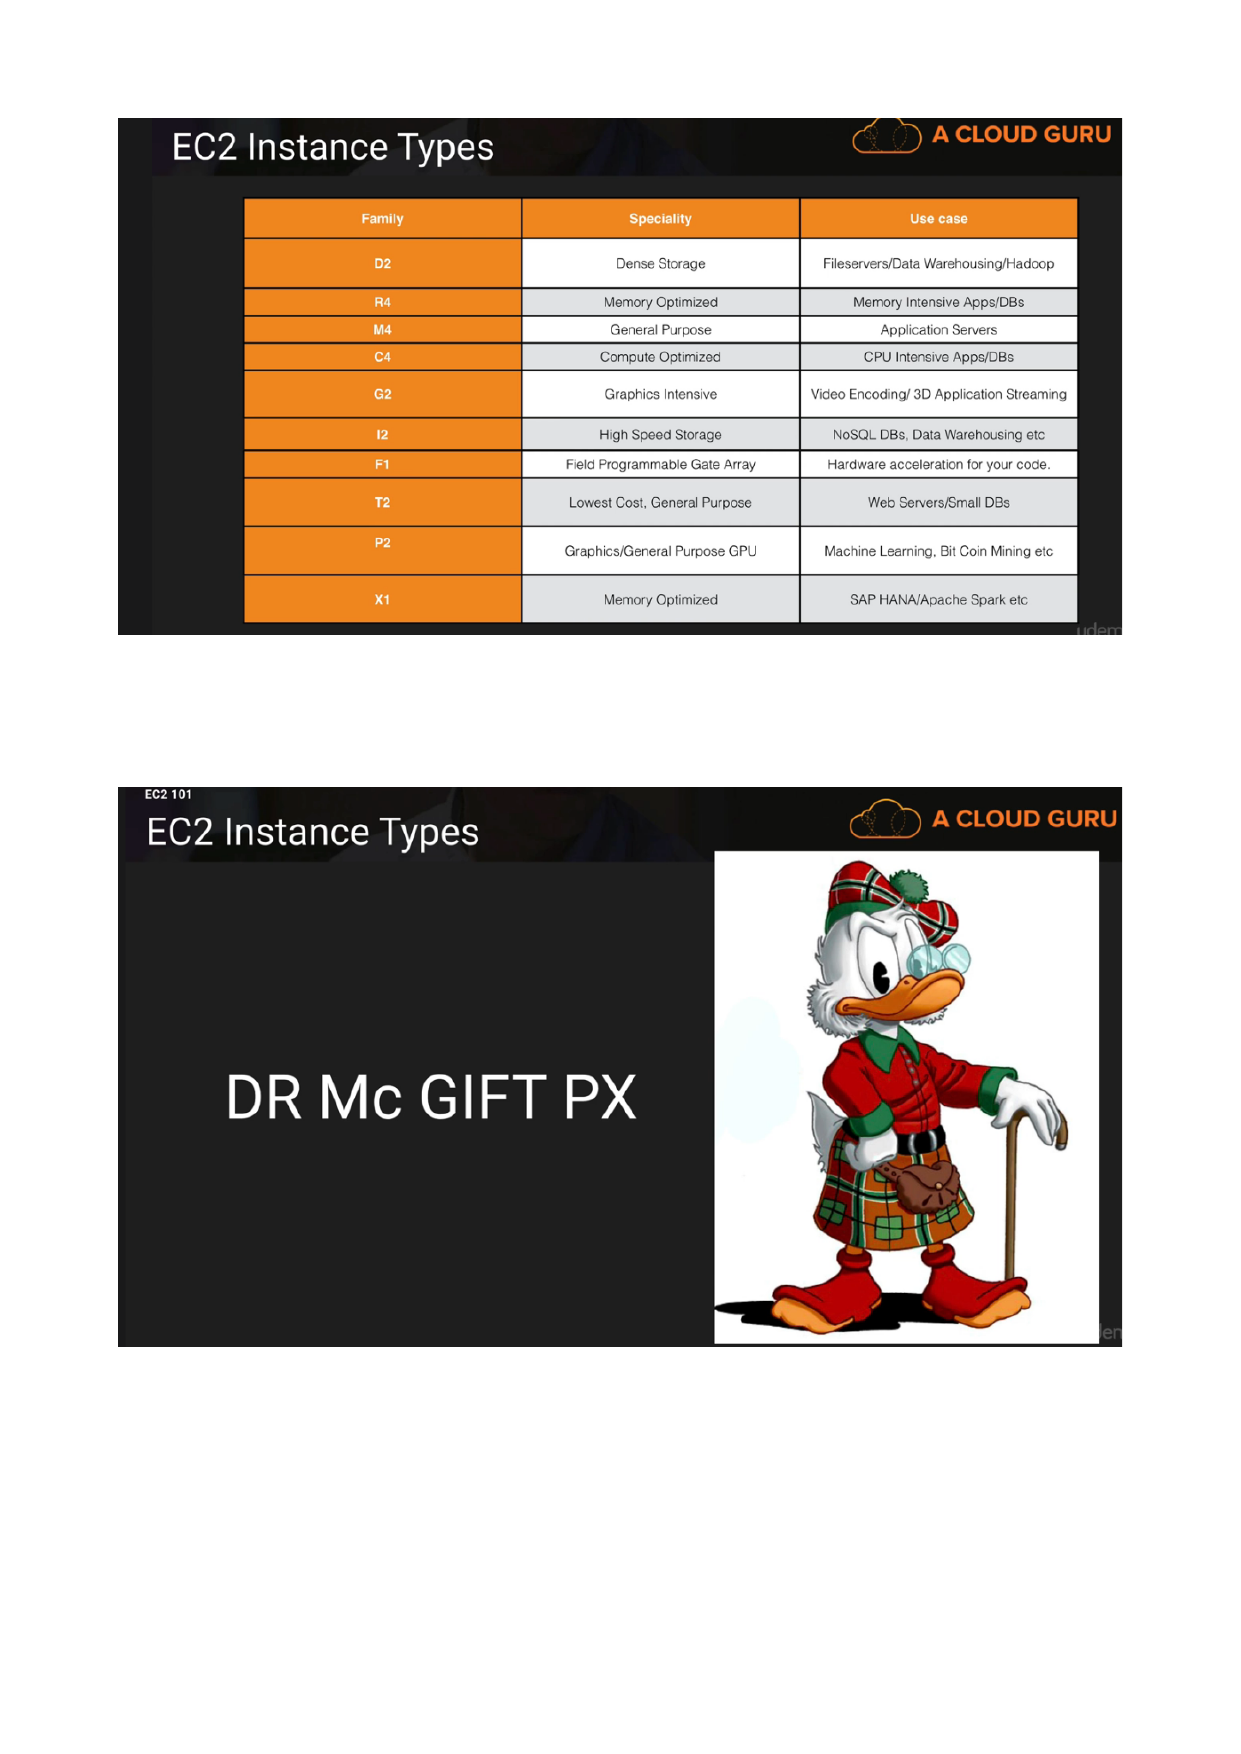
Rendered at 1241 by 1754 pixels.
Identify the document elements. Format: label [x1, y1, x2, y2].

picture [118, 118, 1123, 635]
picture [118, 787, 1123, 1347]
